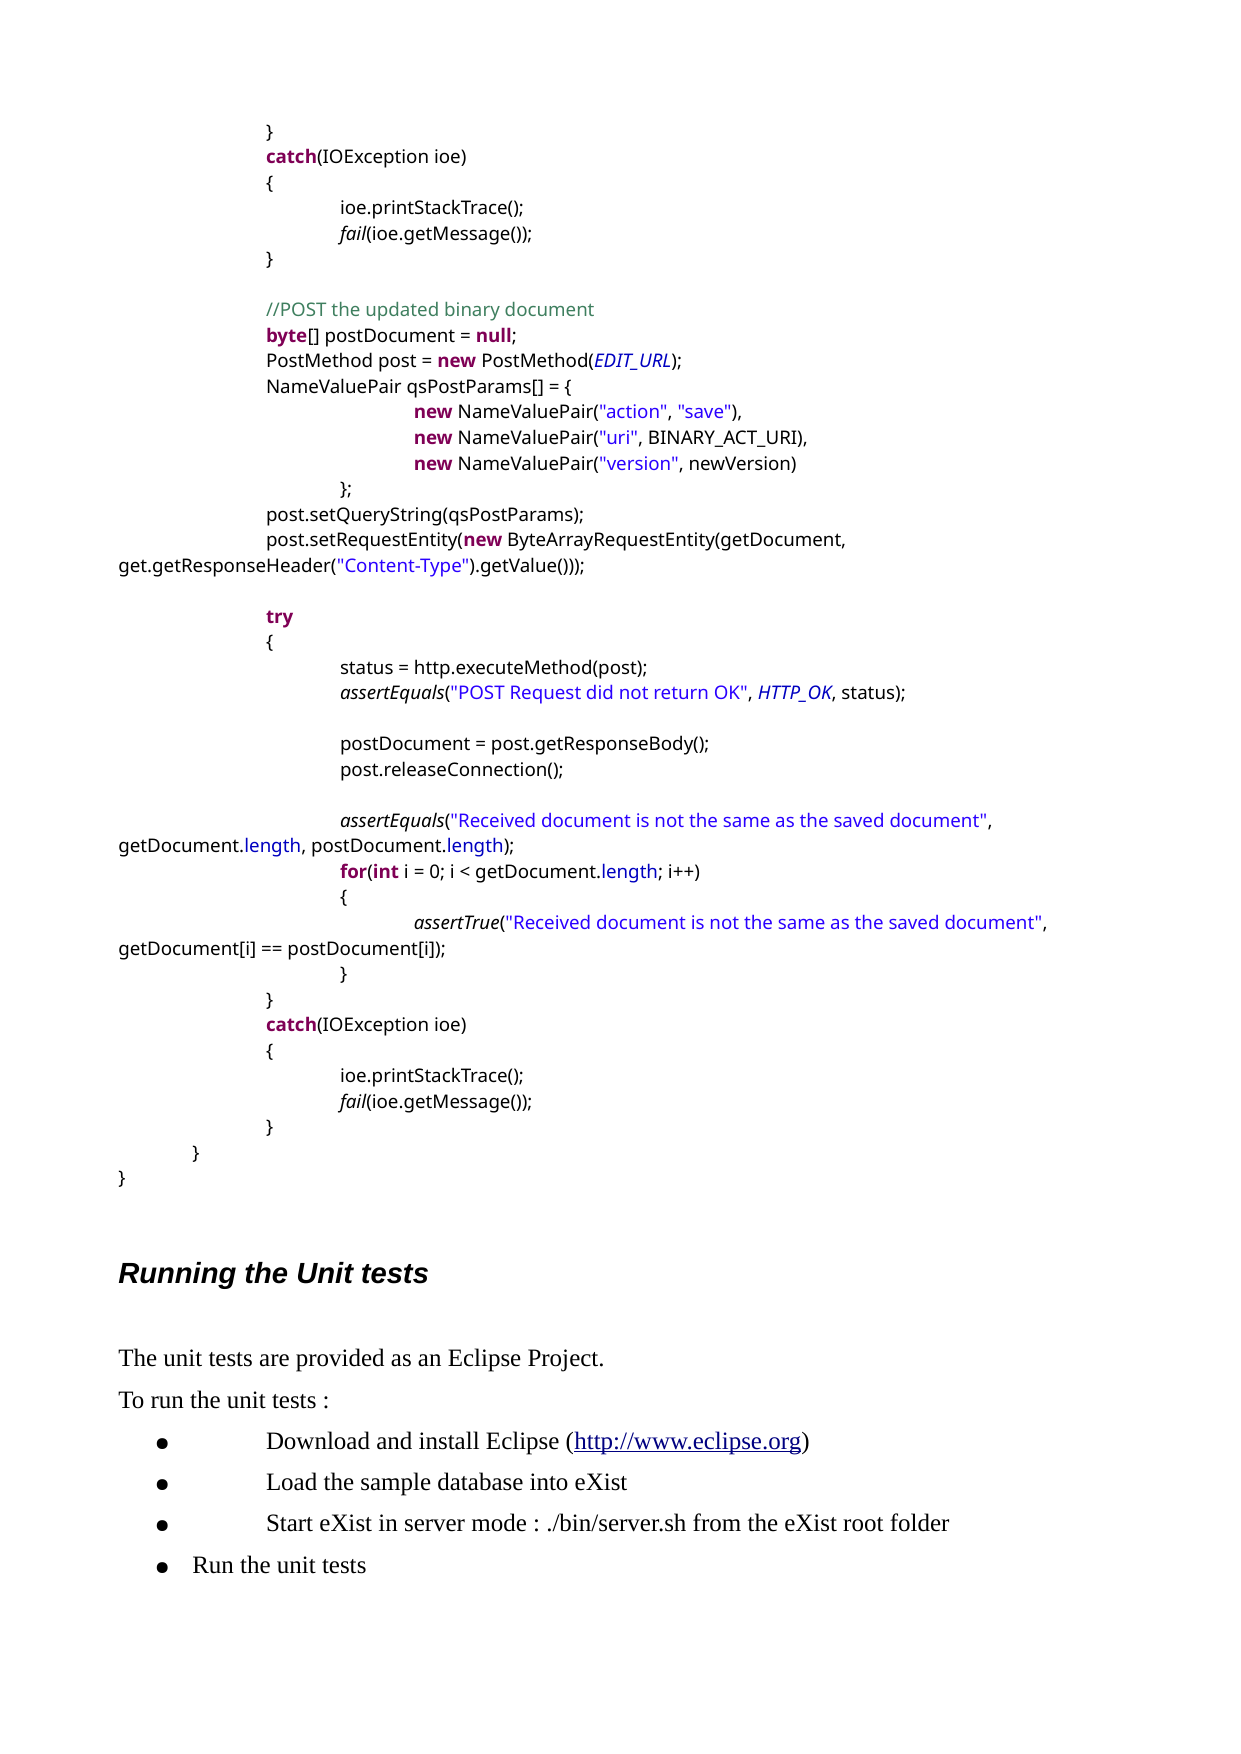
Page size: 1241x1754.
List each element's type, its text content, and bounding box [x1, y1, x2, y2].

text post.releaseConnection(); [118, 756, 1122, 782]
text for(int i = 0; i < getDocument.length; i++) [118, 858, 1122, 884]
subtitle Running the Unit tests [118, 1256, 1122, 1290]
text } [118, 1164, 1122, 1190]
text PostMethod post = new PostMethod(EDIT_URL); [118, 348, 1122, 373]
text catch(IOException ioe) [118, 1011, 1122, 1037]
text postDocument = post.getResponseBody(); [118, 731, 1122, 756]
text ioe.printStackTrace(); [118, 1062, 1122, 1088]
text } [118, 986, 1122, 1011]
list Start eXist in server mode : ./bin/server.sh from the eXist root folder [154, 1508, 1122, 1537]
text { [118, 169, 1122, 195]
text To run the unit tests : [118, 1385, 1122, 1413]
list Load the sample database into eXist [154, 1467, 1122, 1496]
text } [118, 1139, 1122, 1164]
text ioe.printStackTrace(); [118, 195, 1122, 220]
text } [118, 118, 1122, 144]
text } [118, 1113, 1122, 1139]
text byte[] postDocument = null; [118, 322, 1122, 348]
list Run the unit tests [154, 1550, 1122, 1578]
text assertEquals("Received document is not the same as the saved document", getDocument.length, postDocument.length); [118, 807, 1122, 858]
text } [118, 960, 1122, 986]
text //POST the updated binary document [118, 297, 1122, 322]
text fail(ioe.getMessage()); [118, 1088, 1122, 1113]
text { [118, 628, 1122, 654]
text post.setQueryString(qsPostParams); [118, 501, 1122, 526]
list Download and install Eclipse (http://www.eclipse.org) [154, 1426, 1122, 1455]
text assertTrue("Received document is not the same as the saved document", getDocument[i] == postDocument[i]); [118, 909, 1122, 960]
text new NameValuePair("version", newVersion) [118, 450, 1122, 475]
text fail(ioe.getMessage()); [118, 220, 1122, 246]
text status = http.executeMethod(post); [118, 654, 1122, 679]
text new NameValuePair("uri", BINARY_ACT_URI), [118, 424, 1122, 450]
text { [118, 884, 1122, 909]
text catch(IOException ioe) [118, 144, 1122, 169]
text NameValuePair qsPostParams[] = { [118, 373, 1122, 399]
text new NameValuePair("action", "save"), [118, 399, 1122, 424]
text post.setRequestEntity(new ByteArrayRequestEntity(getDocument, get.getResponseHeader("Content-Type").getValue())); [118, 526, 1122, 577]
text assertEquals("POST Request did not return OK", HTTP_OK, status); [118, 679, 1122, 705]
text }; [118, 475, 1122, 501]
text { [118, 1037, 1122, 1062]
text } [118, 246, 1122, 271]
text try [118, 603, 1122, 628]
text The unit tests are provided as an Eclipse Project. [118, 1343, 1122, 1372]
